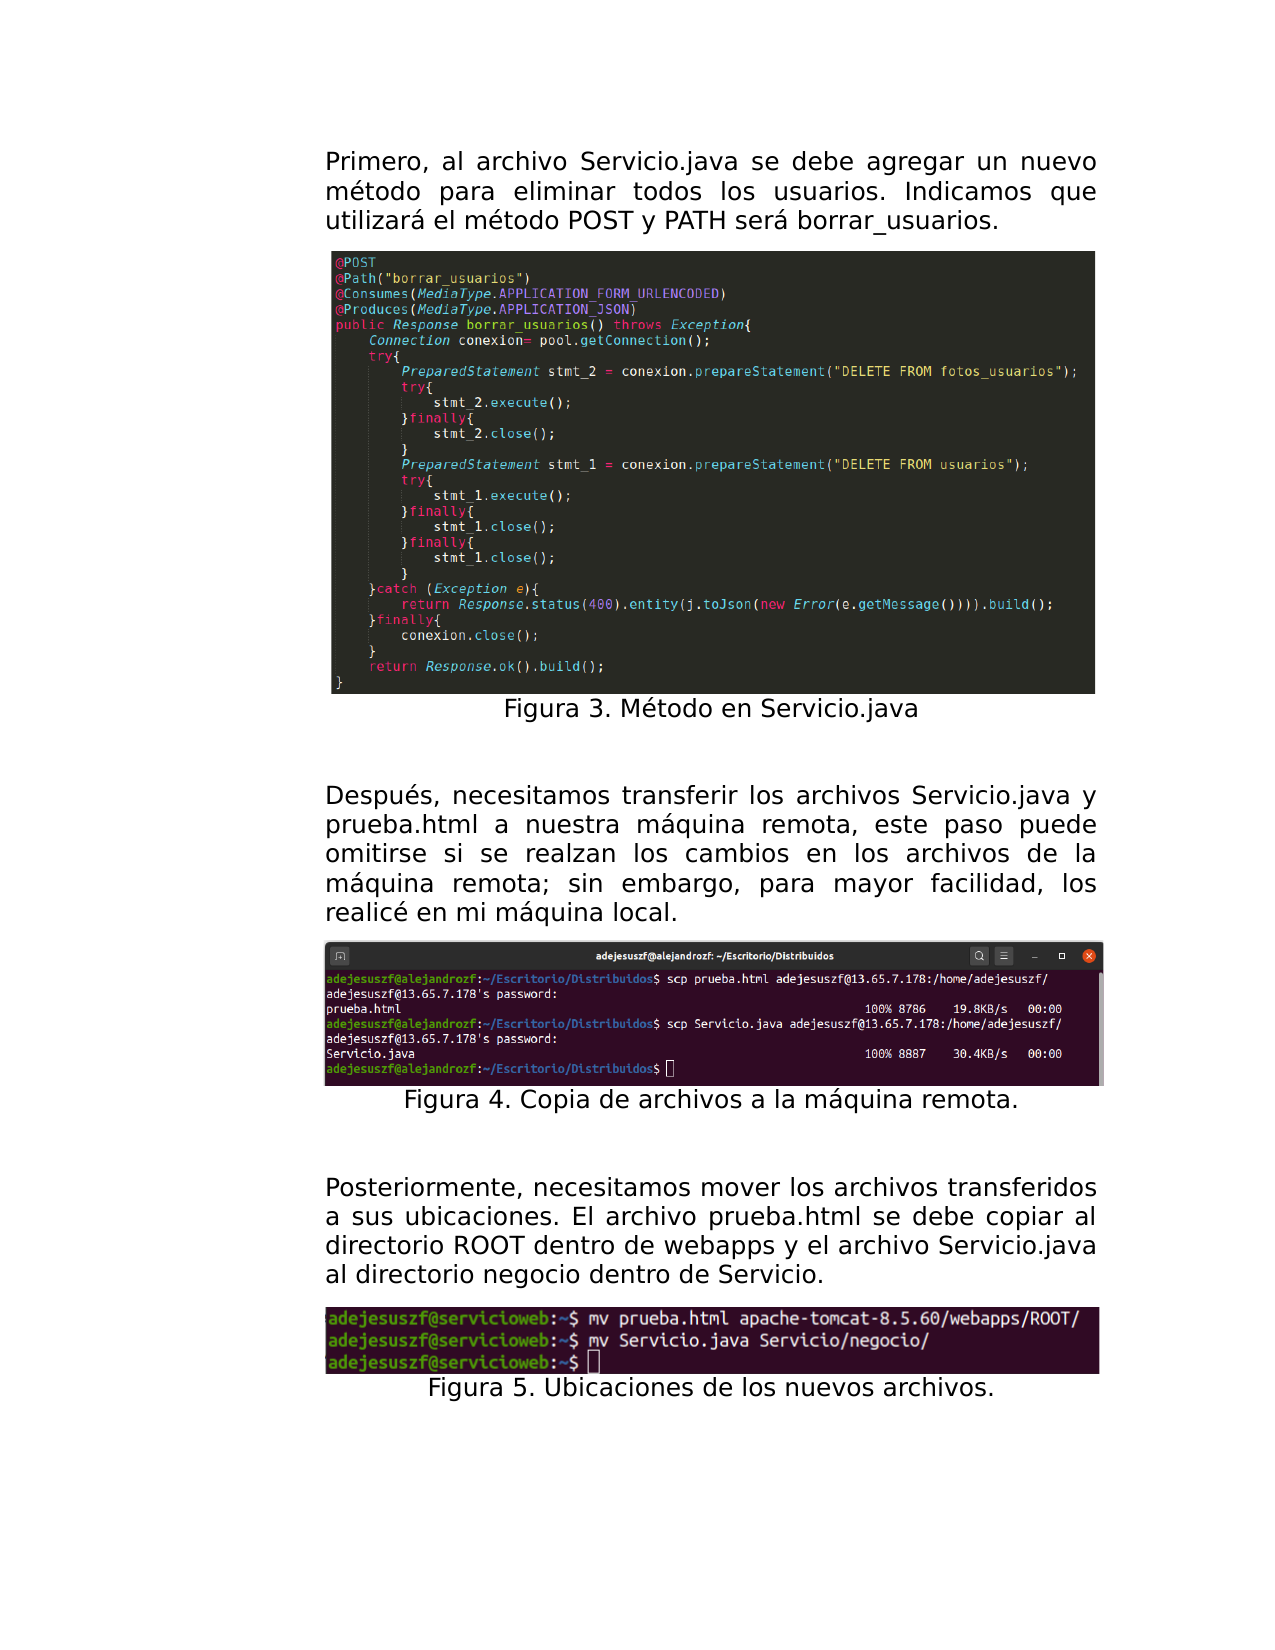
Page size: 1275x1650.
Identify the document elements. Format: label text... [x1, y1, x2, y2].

picture [331, 251, 622, 694]
text Figura 3. Método en Servicio.java [325, 235, 1098, 723]
text [325, 927, 1098, 940]
text Figura 5. Ubicaciones de los nuevos archivos. [325, 1289, 1098, 1403]
text Después, necesitamos transferir los archivos Servicio.java y prueba.html a nuestra máquina remota, este paso puede omitirse si se realzan los cambios en los archivos de la máquina remota; sin embargo, para mayor facilidad, los realicé en mi máquina local. [325, 781, 1098, 927]
text Figura 4. Copia de archivos a la máquina remota. [325, 1086, 1098, 1114]
text Primero, al archivo Servicio.java se debe agregar un nuevo método para eliminar todos los usuarios. Indicamos que utilizará el método POST y PATH será borrar_usuarios. [325, 148, 1098, 235]
picture [323, 940, 1099, 1086]
text Posteriormente, necesitamos mover los archivos transferidos a sus ubicaciones. El archivo prueba.html se debe copiar al directorio ROOT dentro de webapps y el archivo Servicio.java al directorio negocio dentro de Servicio. [325, 1173, 1098, 1289]
picture [412, 1351, 1037, 1374]
